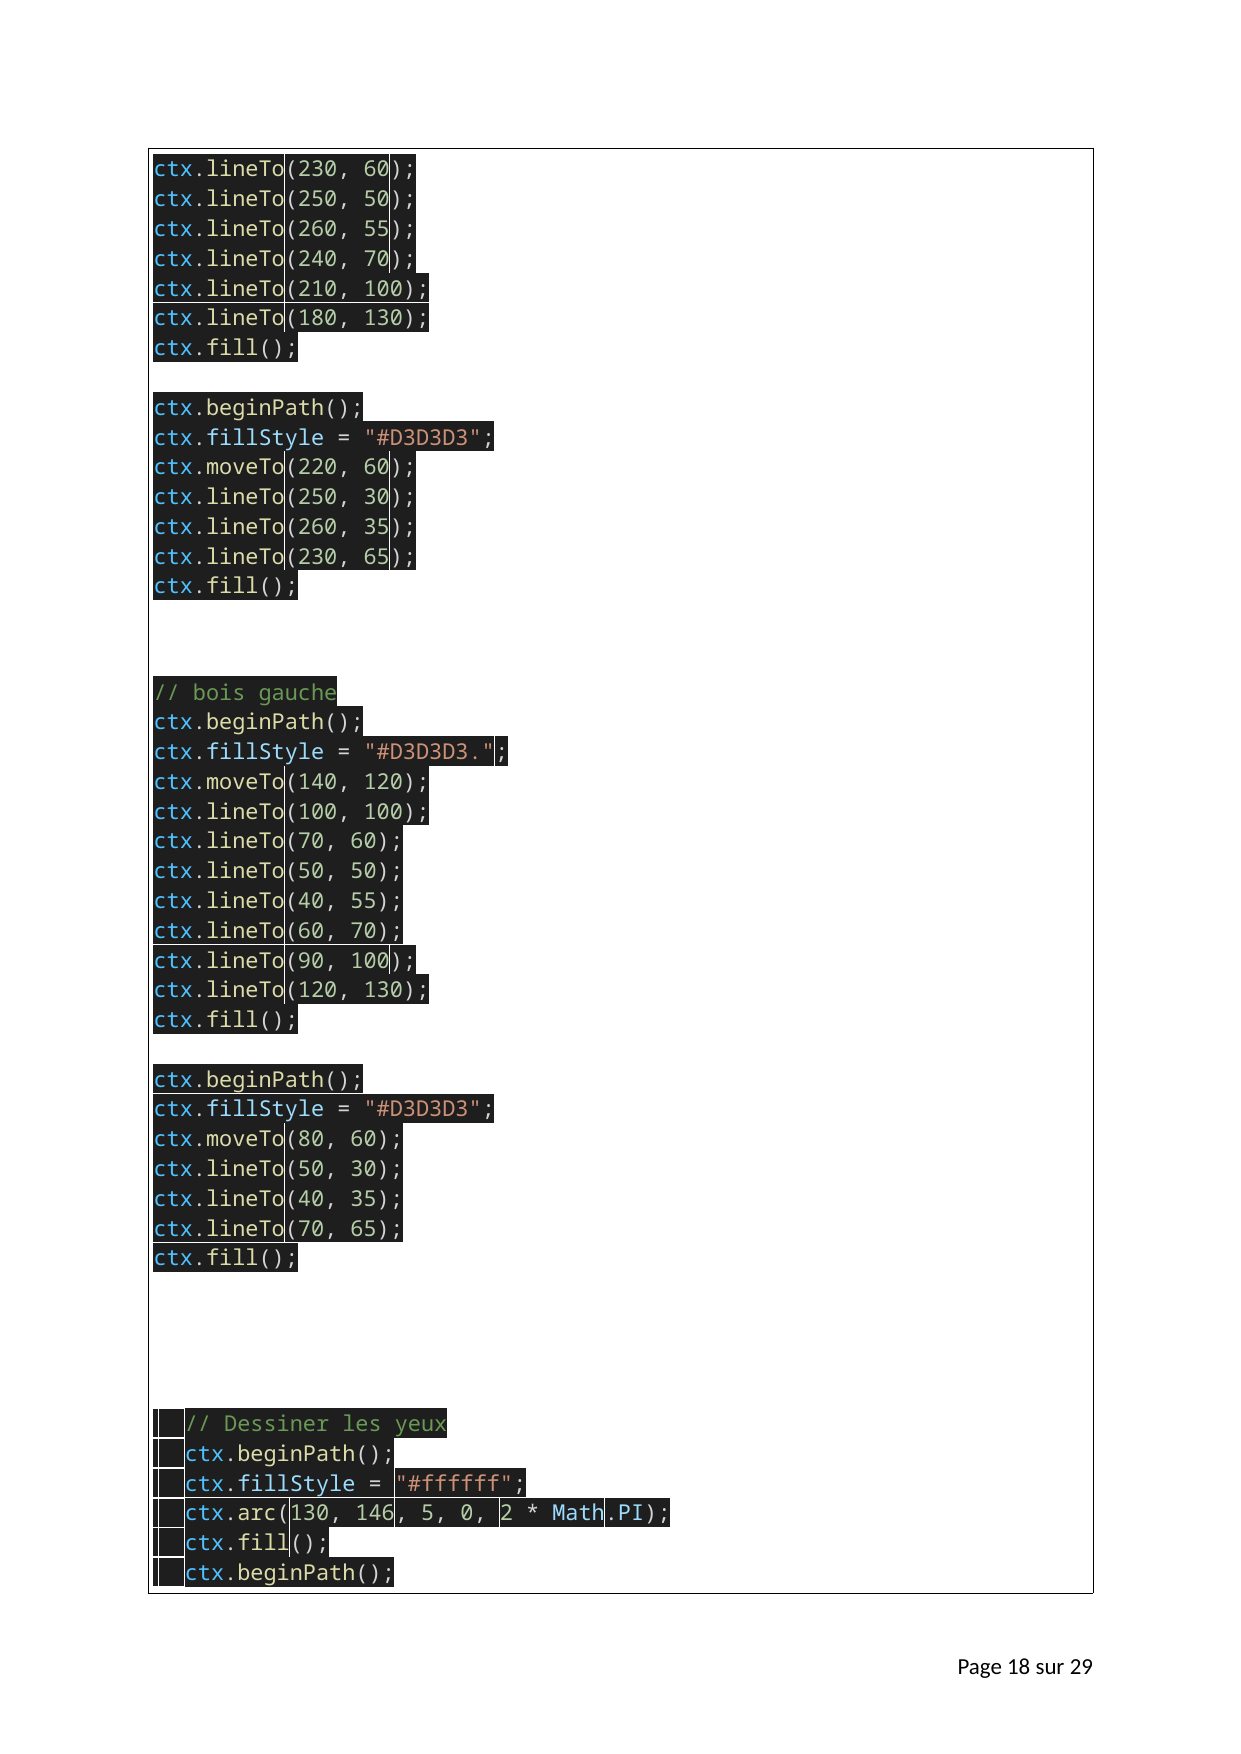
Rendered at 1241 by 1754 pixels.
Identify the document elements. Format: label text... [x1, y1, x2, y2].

table_header ctx.lineTo(230, 60); ctx.lineTo(250, 50); ctx.lineTo(260, 55); ctx.lineTo(240, 70); ctx.lineTo(210, 100); ctx.lineTo(180, 130); ctx.fill(); ctx.beginPath(); ctx.fillStyle = "#D3D3D3"; ctx.moveTo(220, 60); ctx.lineTo(250, 30); ctx.lineTo(260, 35); ctx.lineTo(230, 65); ctx.fill(); // bois gauche ctx.beginPath(); ctx.fillStyle = "#D3D3D3."; ctx.moveTo(140, 120); ctx.lineTo(100, 100); ctx.lineTo(70, 60); ctx.lineTo(50, 50); ctx.lineTo(40, 55); ctx.lineTo(60, 70); ctx.lineTo(90, 100); ctx.lineTo(120, 130); ctx.fill(); ctx.beginPath(); ctx.fillStyle = "#D3D3D3"; ctx.moveTo(80, 60); ctx.lineTo(50, 30); ctx.lineTo(40, 35); ctx.lineTo(70, 65); ctx.fill(); // Dessiner les yeux ctx.beginPath(); ctx.fillStyle = "#ffffff"; ctx.arc(130, 146, 5, 0, 2 * Math.PI); ctx.fill(); ctx.beginPath(); [149, 149, 1093, 1592]
